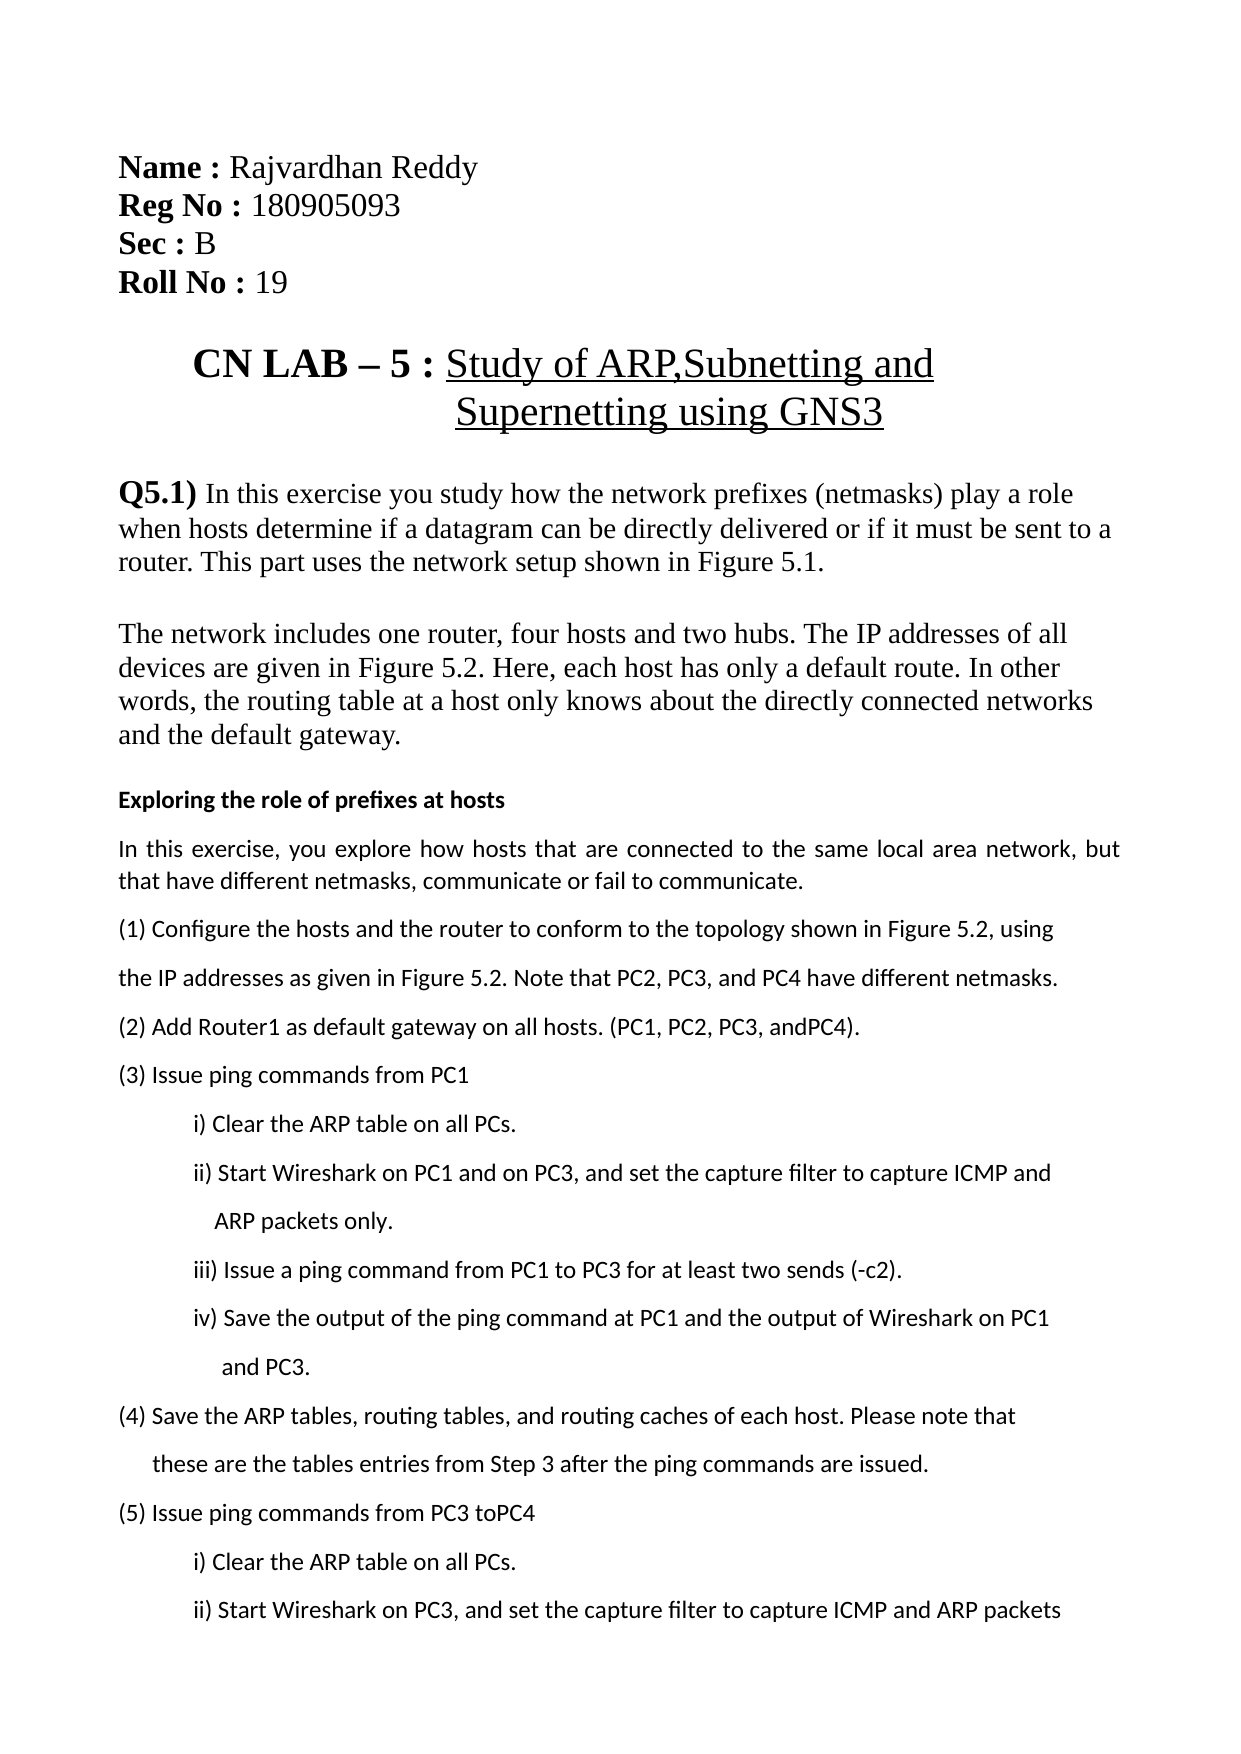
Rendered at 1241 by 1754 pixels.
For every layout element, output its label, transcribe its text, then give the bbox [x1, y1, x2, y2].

text iv) Save the output of the ping command at PC1 and the output of Wireshark on PC1 [118, 1303, 1122, 1333]
text ii) Start Wireshark on PC3, and set the capture filter to capture ICMP and ARP packets [118, 1594, 1122, 1625]
text CN LAB – 5 : Study of ARP,Subnetting and Supernetting using GNS3 [118, 338, 1122, 434]
text iii) Issue a ping command from PC1 to PC3 for at least two sends (-c2). [118, 1254, 1122, 1284]
text ARP packets only. [118, 1205, 1122, 1236]
text Reg No : 180905093 [118, 185, 1122, 223]
text In this exercise, you explore how hosts that are connected to the same local area network, but that have different netmasks, communicate or fail to communicate. [118, 833, 1122, 895]
text these are the tables entries from Step 3 after the ping commands are issued. [118, 1448, 1122, 1479]
text (4) Save the ARP tables, routing tables, and routing caches of each host. Please note that [118, 1400, 1122, 1430]
text Sec : B [118, 223, 1122, 262]
text (2) Add Router1 as default gateway on all hosts. (PC1, PC2, PC3, andPC4). [118, 1011, 1122, 1041]
text i) Clear the ARP table on all PCs. [118, 1108, 1122, 1138]
text Q5.1) In this exercise you study how the network prefixes (netmasks) play a role when hosts determine if a datagram can be directly delivered or if it must be sent to a router. This part uses the network setup shown in Figure 5.1. [118, 473, 1122, 578]
text and PC3. [118, 1351, 1122, 1382]
text (3) Issue ping commands from PC1 [118, 1059, 1122, 1090]
text the IP addresses as given in Figure 5.2. Note that PC2, PC3, and PC4 have different netmasks. [118, 962, 1122, 993]
text Name : Rajvardhan Reddy [118, 147, 1122, 185]
text Roll No : 19 [118, 262, 1122, 300]
text (5) Issue ping commands from PC3 toPC4 [118, 1497, 1122, 1528]
text Exploring the role of prefixes at hosts [118, 784, 1122, 815]
text i) Clear the ARP table on all PCs. [118, 1546, 1122, 1576]
text ii) Start Wireshark on PC1 and on PC3, and set the capture filter to capture ICMP and [118, 1157, 1122, 1187]
text The network includes one router, four hosts and two hubs. The IP addresses of all devices are given in Figure 5.2. Here, each host has only a default route. In other words, the routing table at a host only knows about the directly connected networks and the default gateway. [118, 616, 1122, 751]
text (1) Configure the hosts and the router to conform to the topology shown in Figure 5.2, using [118, 913, 1122, 944]
